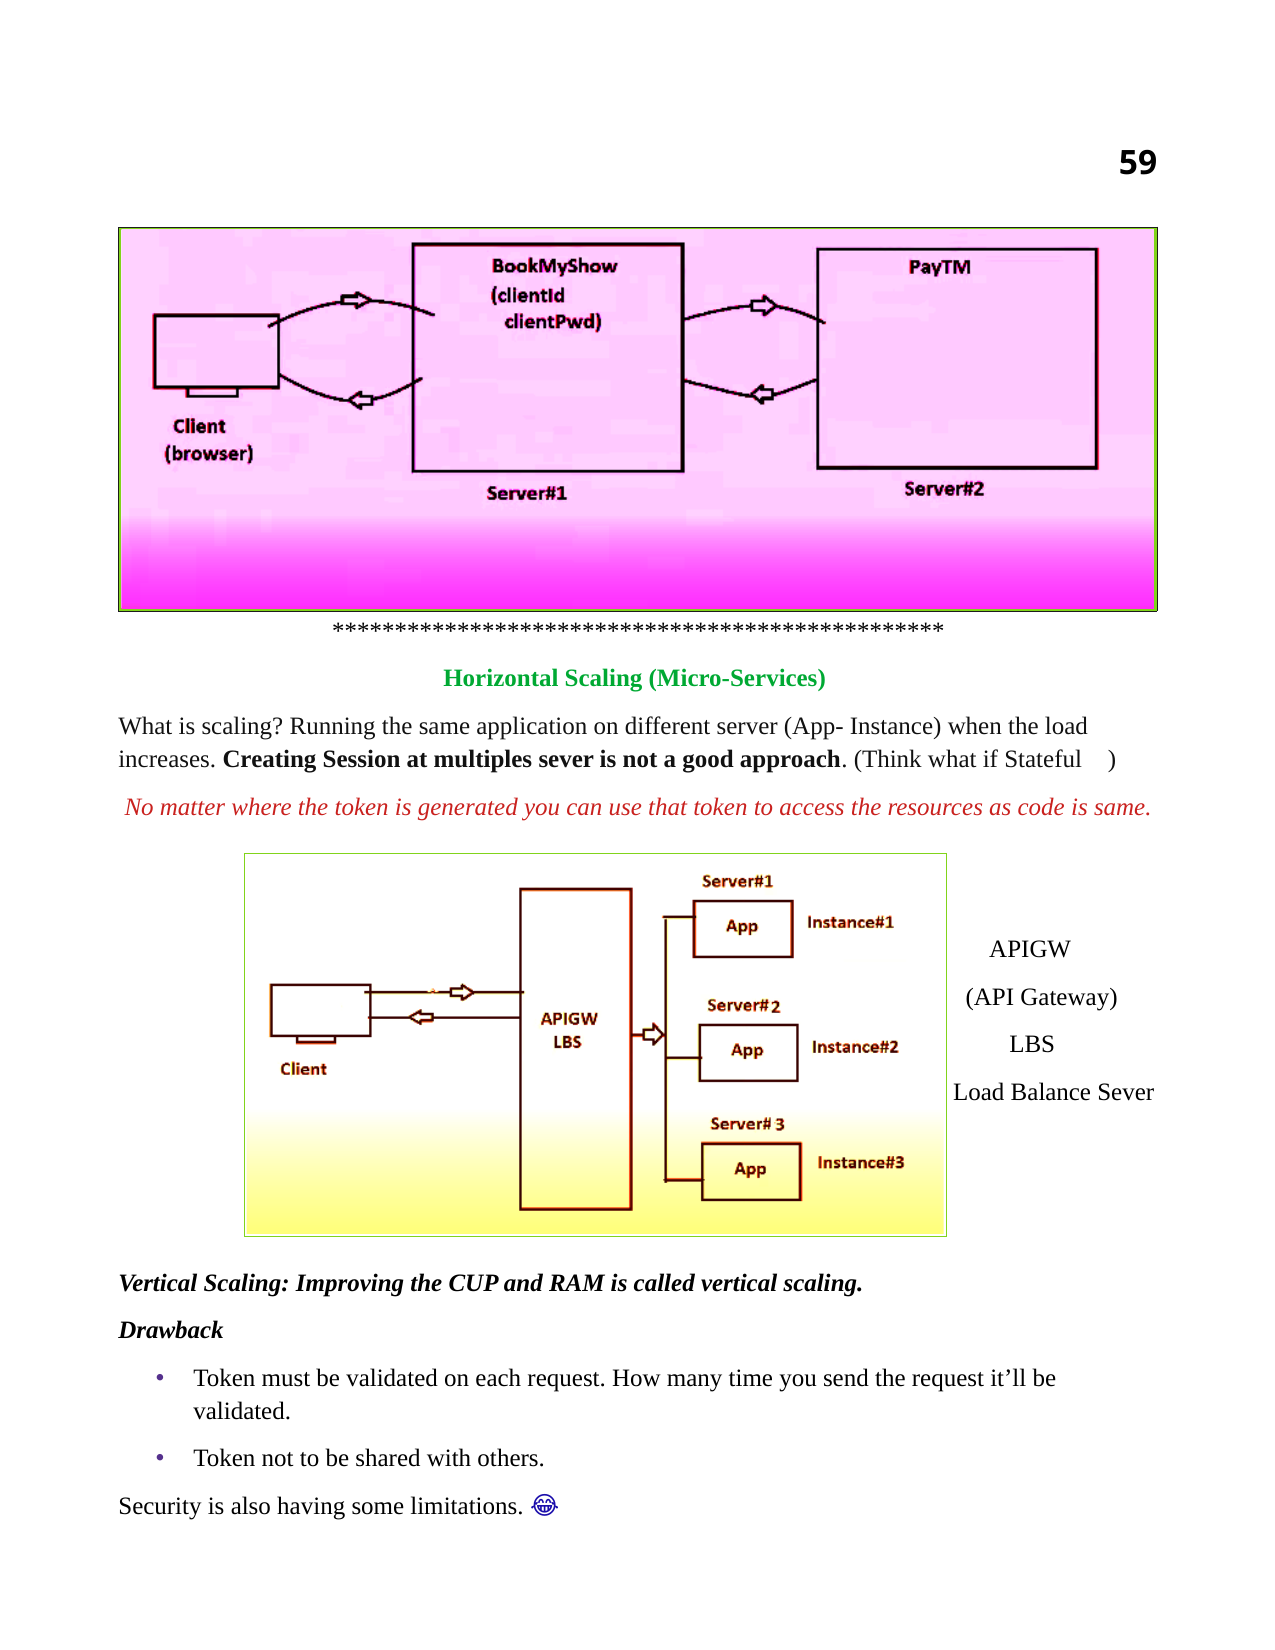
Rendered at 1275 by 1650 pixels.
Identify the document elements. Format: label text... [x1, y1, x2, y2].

text [118, 1077, 244, 1106]
text [118, 982, 244, 1011]
text Vertical Scaling: Improving the CUP and RAM is called vertical scaling. [118, 1268, 1157, 1296]
text Horizontal Scaling (Micro-Services) [118, 663, 1157, 692]
text [118, 1029, 244, 1058]
text [118, 934, 244, 963]
text No matter where the token is generated you can use that token to access the resources as code is same. [118, 792, 1157, 820]
text ************************************************* [118, 612, 1157, 644]
text (API Gateway) [947, 982, 1157, 1011]
text What is scaling? Running the same application on different server (App- Instance) when the load increases. Creating Session at multiples sever is not a good approach. (Think what if Stateful 🤔) [118, 711, 1157, 773]
list Token not to be shared with others. [156, 1443, 1157, 1472]
text [246, 856, 944, 1234]
text Drawback [118, 1315, 1157, 1344]
text Security is also having some limitations. 😂 [118, 1491, 1157, 1520]
text Load Balance Sever [947, 1077, 1157, 1106]
text APIGW [947, 934, 1157, 963]
list Token must be validated on each request. How many time you send the request it’ll be validated. [156, 1363, 1157, 1424]
text LBS [947, 1029, 1157, 1058]
